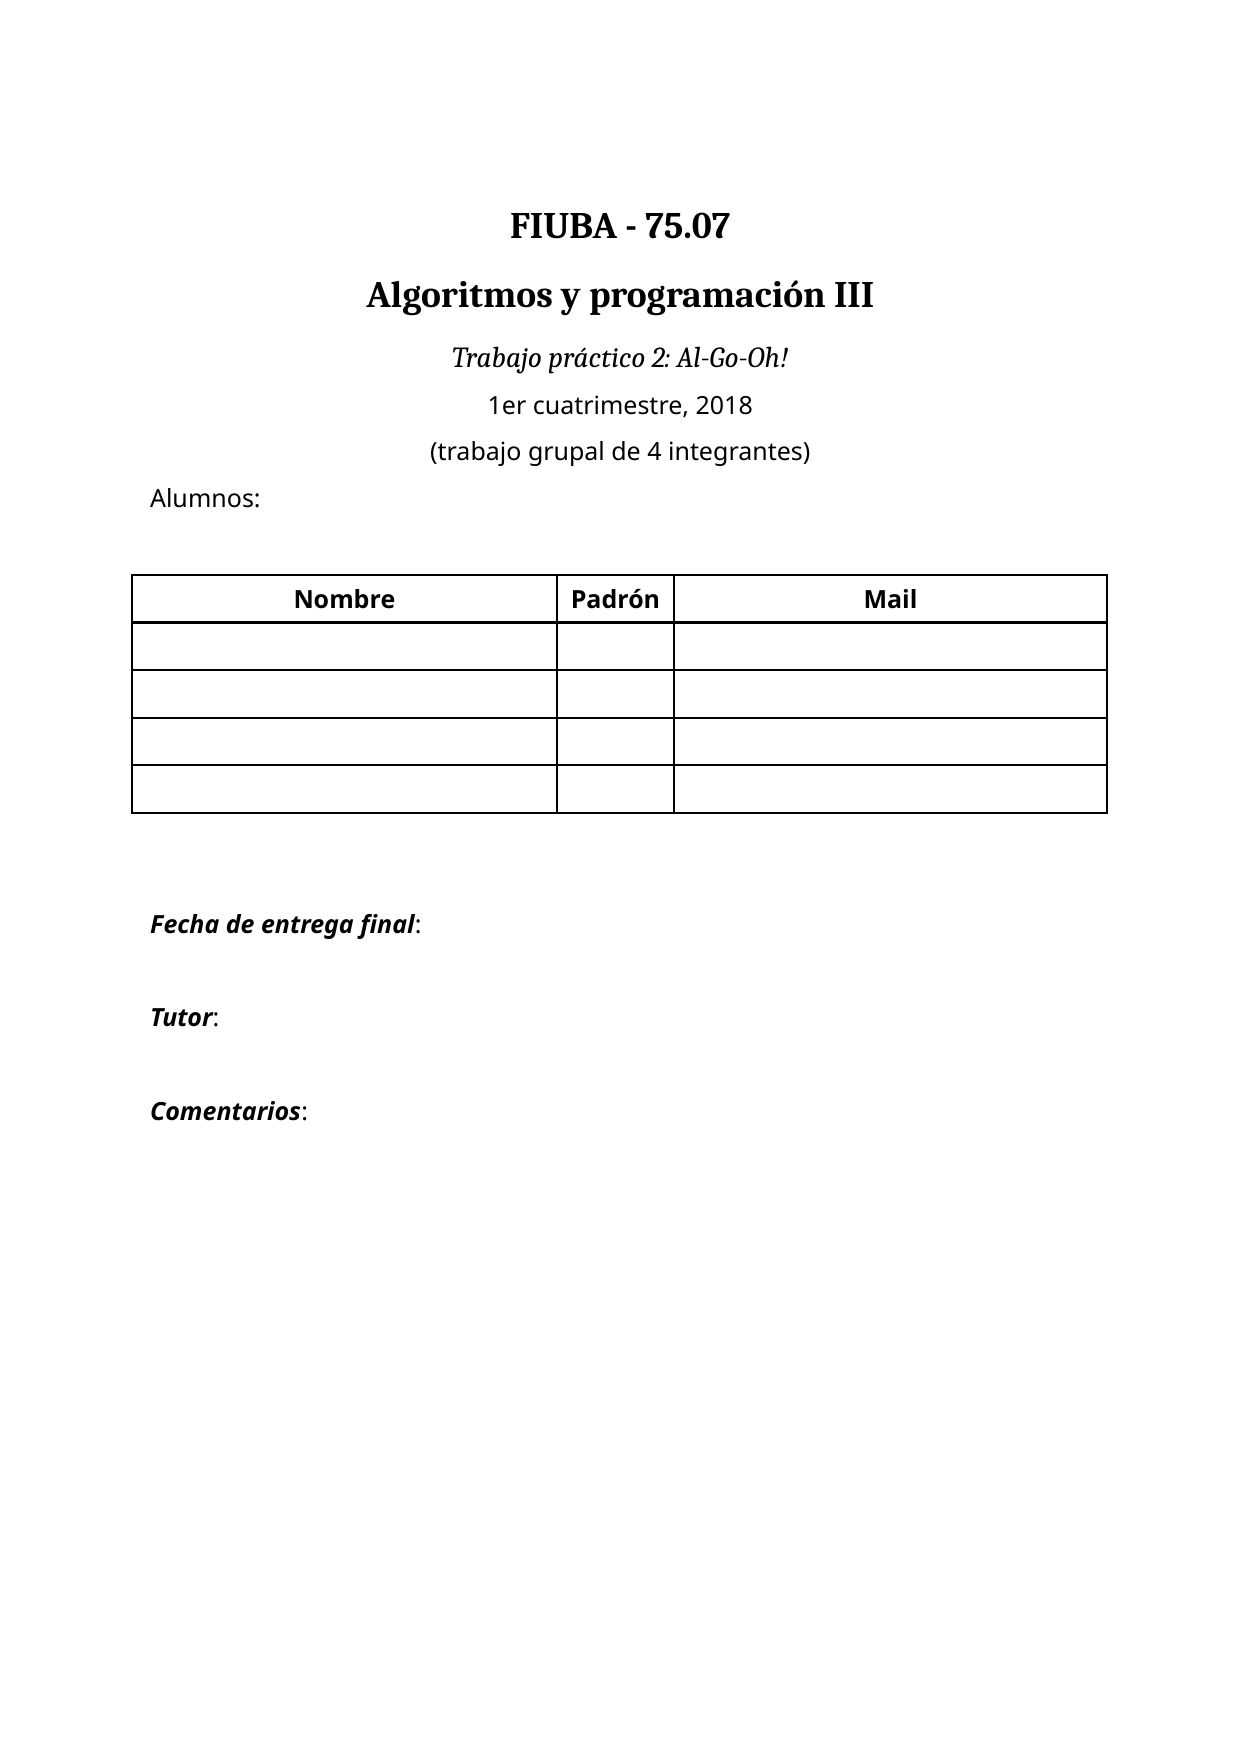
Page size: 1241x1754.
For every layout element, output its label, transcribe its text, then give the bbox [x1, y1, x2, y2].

table_cell [558, 671, 673, 717]
text Trabajo práctico 2: Al-Go-Oh! [150, 341, 1090, 375]
text 1er cuatrimestre, 2018 [150, 387, 1090, 422]
table_header Nombre [133, 576, 556, 621]
table_cell [133, 624, 556, 669]
table_cell [558, 624, 673, 669]
table_cell [558, 719, 673, 764]
text Comentarios: [150, 1093, 1090, 1127]
table_cell [675, 766, 1106, 812]
text Alumnos: [150, 481, 1090, 515]
table_cell [675, 671, 1106, 717]
table_cell [133, 671, 556, 717]
table_cell [675, 624, 1106, 669]
table_header Mail [675, 576, 1106, 621]
table_cell [133, 766, 556, 812]
table_cell [558, 766, 673, 812]
table_cell [133, 719, 556, 764]
text Fecha de entrega final: [150, 907, 1090, 941]
table_cell [675, 719, 1106, 764]
text FIUBA - 75.07 [150, 205, 1090, 248]
text Tutor: [150, 1000, 1090, 1034]
text (trabajo grupal de 4 integrantes) [150, 434, 1090, 468]
text Algoritmos y programación III [150, 273, 1090, 316]
table_header Padrón [558, 576, 673, 621]
